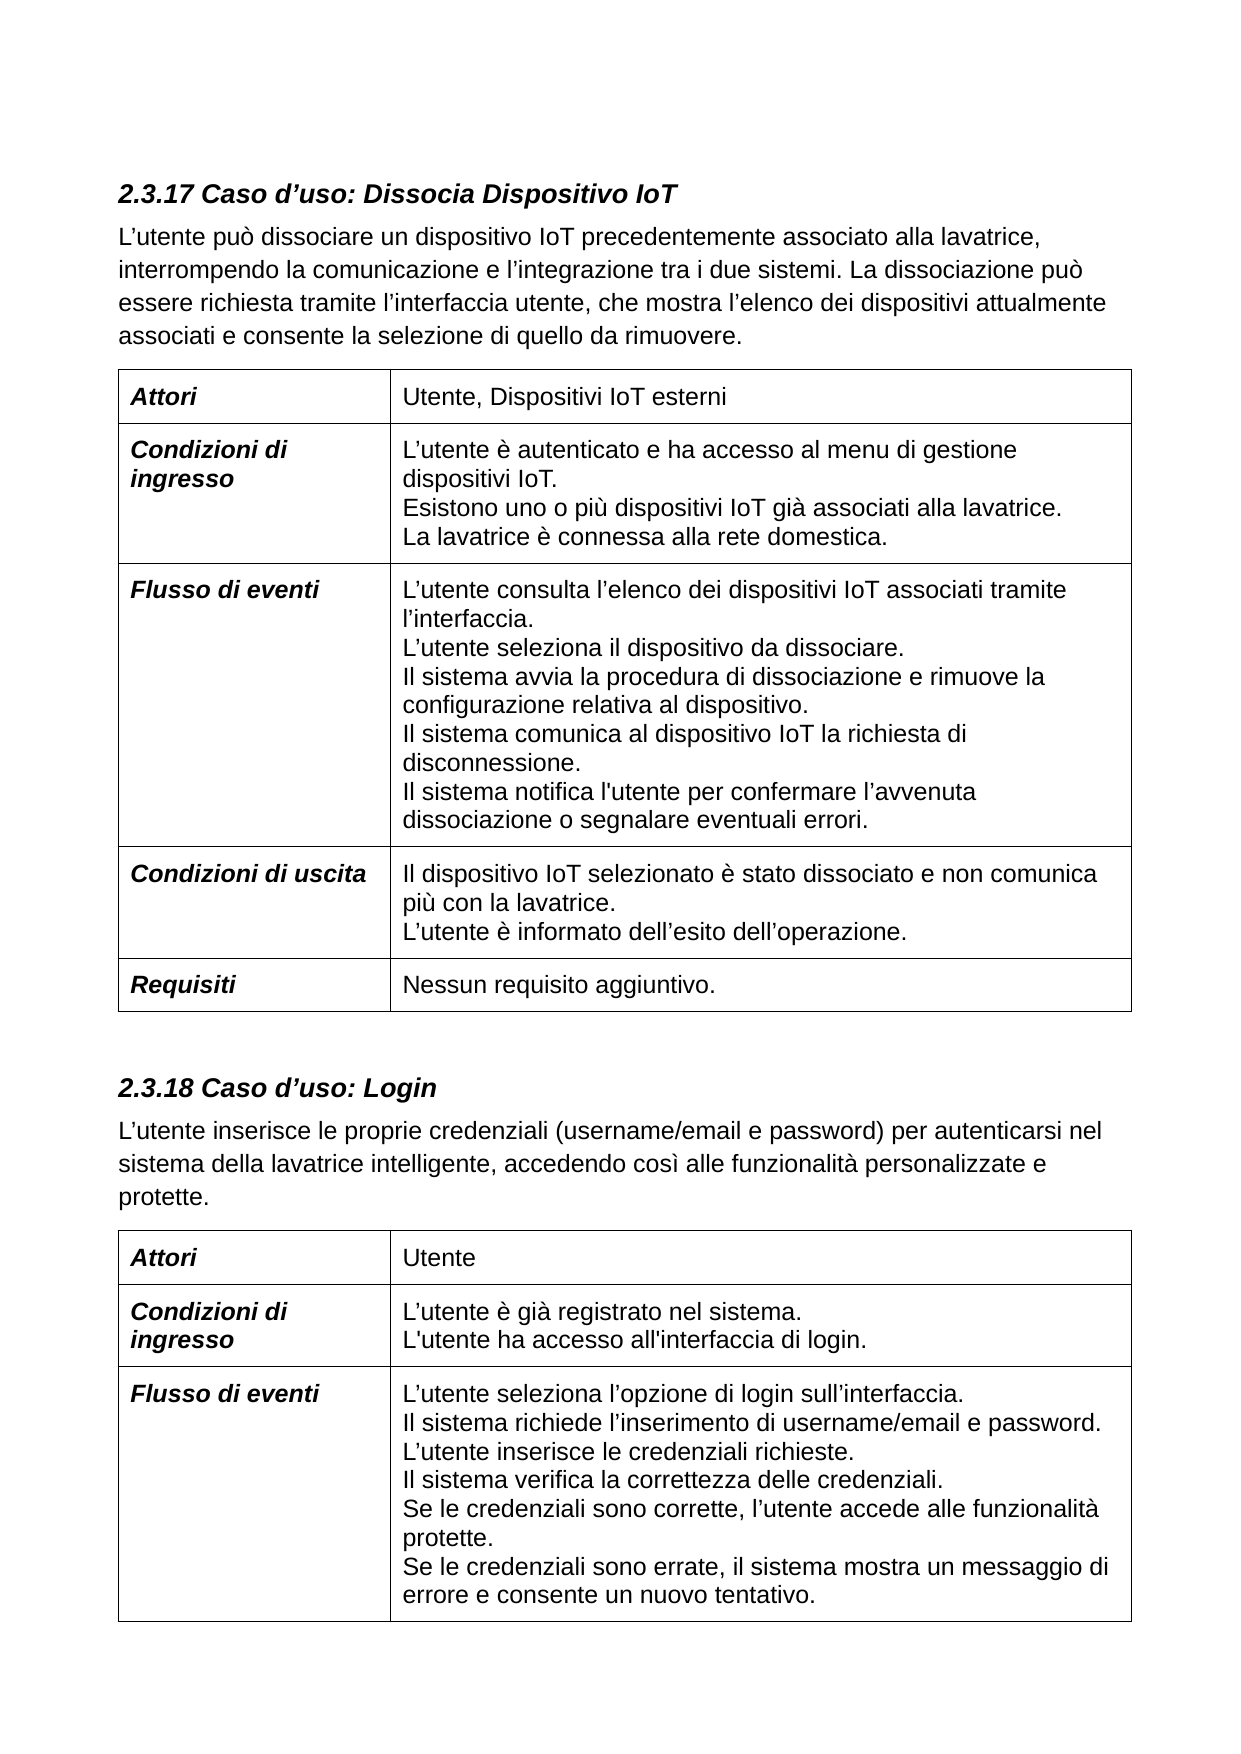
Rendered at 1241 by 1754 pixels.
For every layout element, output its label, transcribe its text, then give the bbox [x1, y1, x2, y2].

table_cell Nessun requisito aggiuntivo. [391, 959, 1131, 1011]
table_header Utente [391, 1231, 1131, 1283]
table_cell L’utente seleziona l’opzione di login sull’interfaccia. Il sistema richiede l’inserimento di username/email e password. L’utente inserisce le credenziali richieste. Il sistema verifica la correttezza delle credenziali. Se le credenziali sono corrette, l’utente accede alle funzionalità protette. Se le credenziali sono errate, il sistema mostra un messaggio di errore e consente un nuovo tentativo. [391, 1367, 1131, 1621]
table_cell Flusso di eventi [119, 1367, 390, 1621]
table_cell L’utente è già registrato nel sistema. L'utente ha accesso all'interfaccia di login. [391, 1285, 1131, 1366]
subtitle 2.3.18 Caso d’uso: Login [118, 1072, 1122, 1103]
table_cell L’utente è autenticato e ha accesso al menu di gestione dispositivi IoT. Esistono uno o più dispositivi IoT già associati alla lavatrice. La lavatrice è connessa alla rete domestica. [391, 424, 1131, 562]
table_cell Condizioni di uscita [119, 847, 390, 957]
table_header Attori [119, 1231, 390, 1283]
table_cell Flusso di eventi [119, 564, 390, 846]
table_cell Requisiti [119, 959, 390, 1011]
table_cell L’utente consulta l’elenco dei dispositivi IoT associati tramite l’interfaccia. L’utente seleziona il dispositivo da dissociare. Il sistema avvia la procedura di dissociazione e rimuove la configurazione relativa al dispositivo. Il sistema comunica al dispositivo IoT la richiesta di disconnessione. Il sistema notifica l'utente per confermare l’avvenuta dissociazione o segnalare eventuali errori. [391, 564, 1131, 846]
text L’utente può dissociare un dispositivo IoT precedentemente associato alla lavatrice, interrompendo la comunicazione e l’integrazione tra i due sistemi. La dissociazione può essere richiesta tramite l’interfaccia utente, che mostra l’elenco dei dispositivi attualmente associati e consente la selezione di quello da rimuovere. [118, 222, 1122, 350]
table_header Attori [119, 370, 390, 422]
table_cell Condizioni di ingresso [119, 424, 390, 562]
table_cell Condizioni di ingresso [119, 1285, 390, 1366]
subtitle 2.3.17 Caso d’uso: Dissocia Dispositivo IoT [118, 178, 1122, 209]
table_cell Il dispositivo IoT selezionato è stato dissociato e non comunica più con la lavatrice. L’utente è informato dell’esito dell’operazione. [391, 847, 1131, 957]
table_header Utente, Dispositivi IoT esterni [391, 370, 1131, 422]
text L’utente inserisce le proprie credenziali (username/email e password) per autenticarsi nel sistema della lavatrice intelligente, accedendo così alle funzionalità personalizzate e protette. [118, 1116, 1122, 1211]
